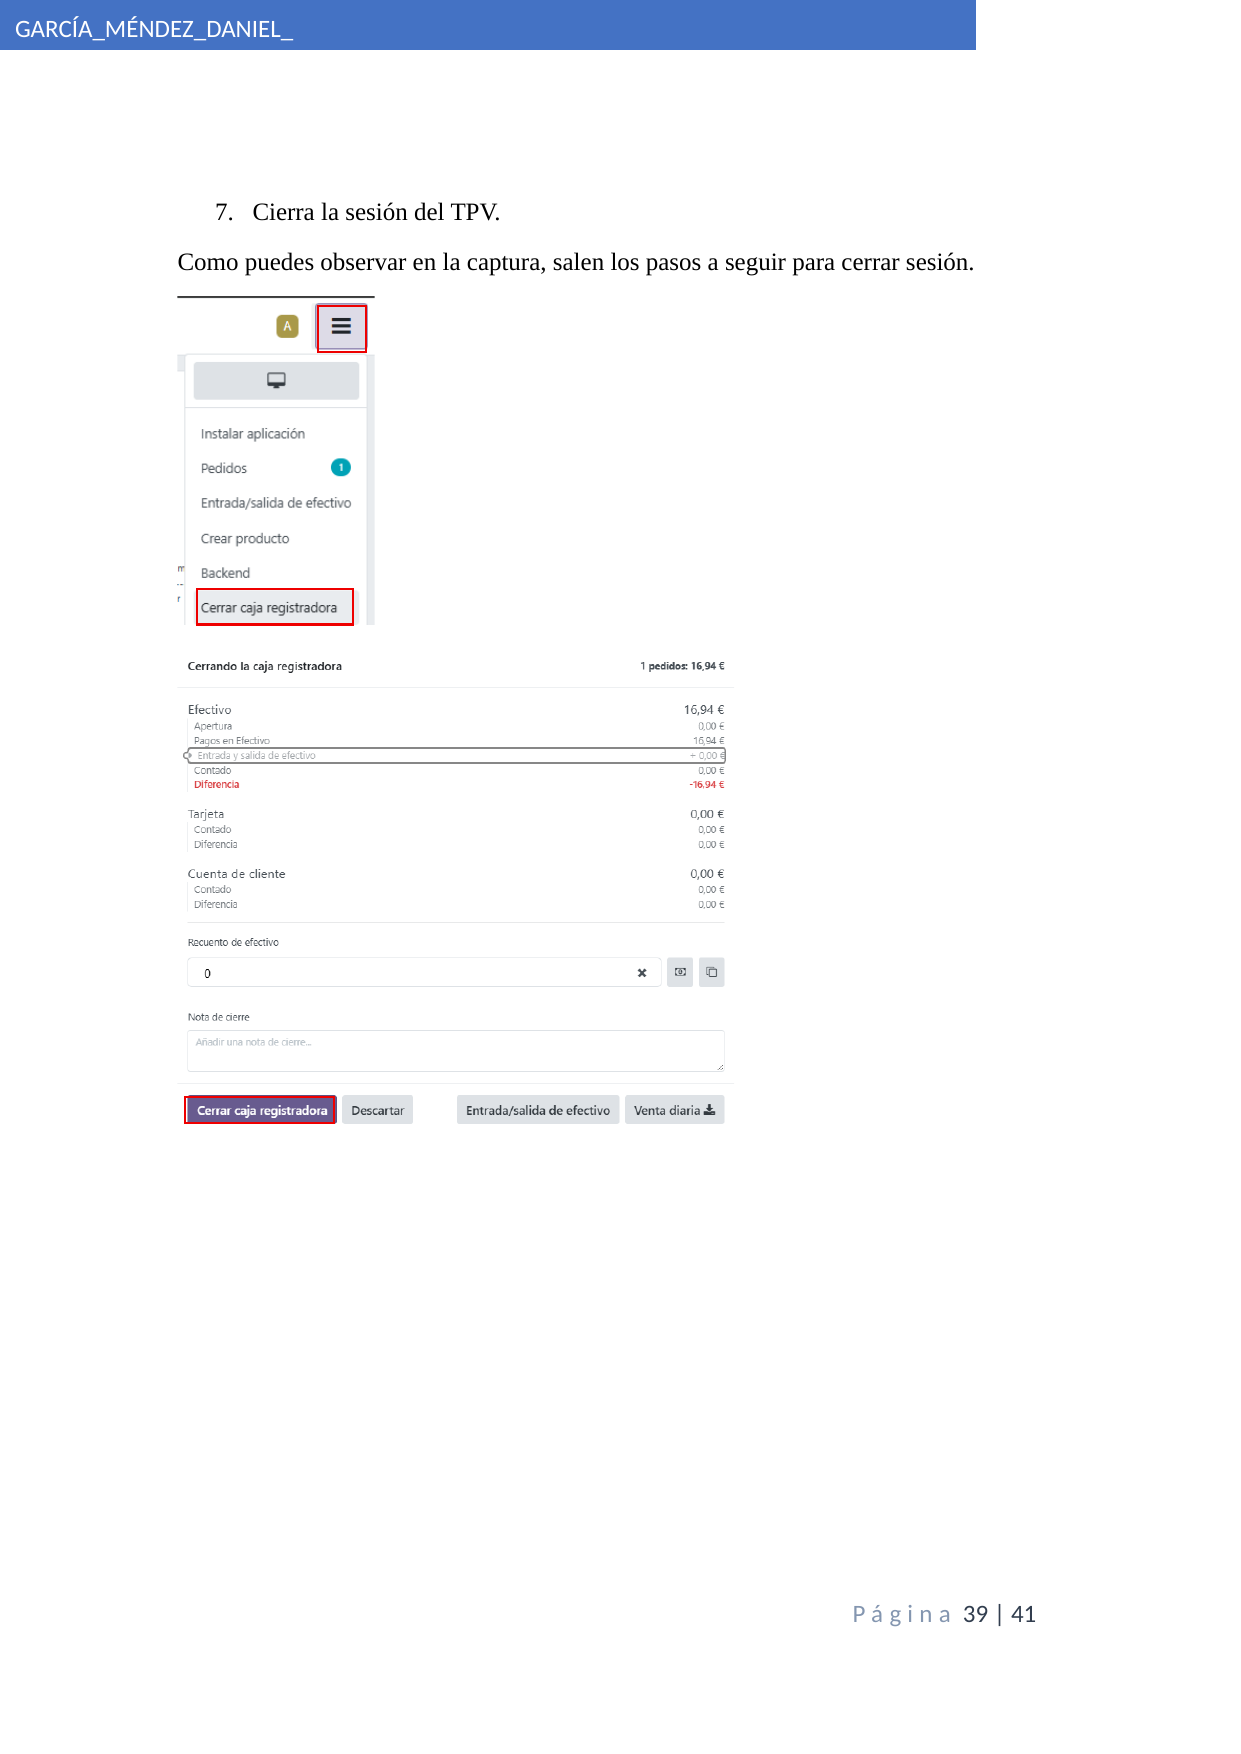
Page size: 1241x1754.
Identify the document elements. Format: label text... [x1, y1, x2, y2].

text Como puedes observar en la captura, salen los pasos a seguir para cerrar sesión. [177, 247, 1063, 276]
list Cierra la sesión del TPV. [215, 197, 1063, 226]
